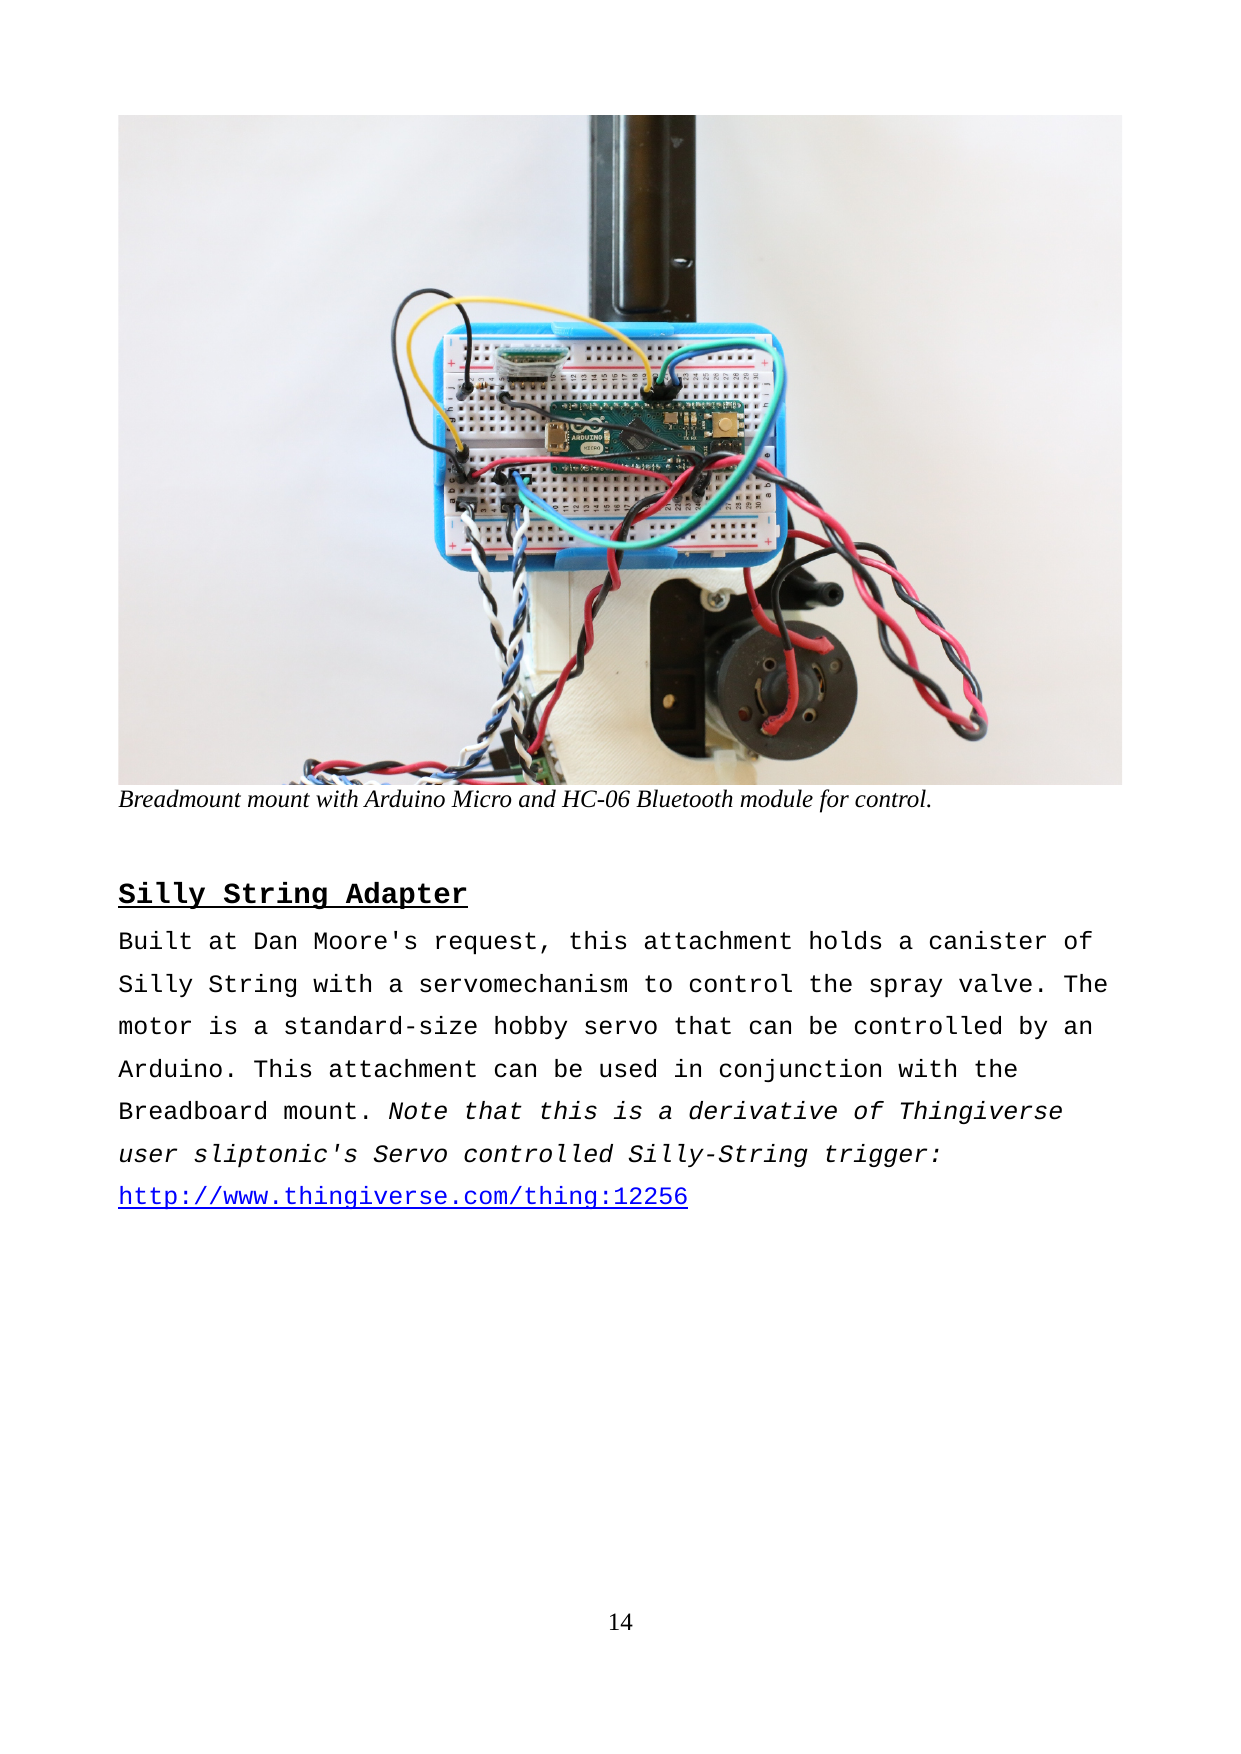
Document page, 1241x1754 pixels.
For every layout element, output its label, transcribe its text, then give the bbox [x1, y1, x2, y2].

text Silly String Adapter [118, 879, 1122, 912]
text http://www.thingiverse.com/thing:12256 [118, 1184, 1122, 1212]
text Breadmount mount with Arduino Micro and HC-06 Bluetooth module for control. [118, 785, 1122, 813]
text Built at Dan Moore's request, this attachment holds a canister of Silly String with a servomechanism to control the spray valve. The motor is a standard-size hobby servo that can be controlled by an Arduino. This attachment can be used in conjunction with the Breadboard mount. Note that this is a derivative of Thingiverse user sliptonic's Servo controlled Silly-String trigger: [118, 929, 1122, 1169]
picture [118, 115, 1123, 785]
